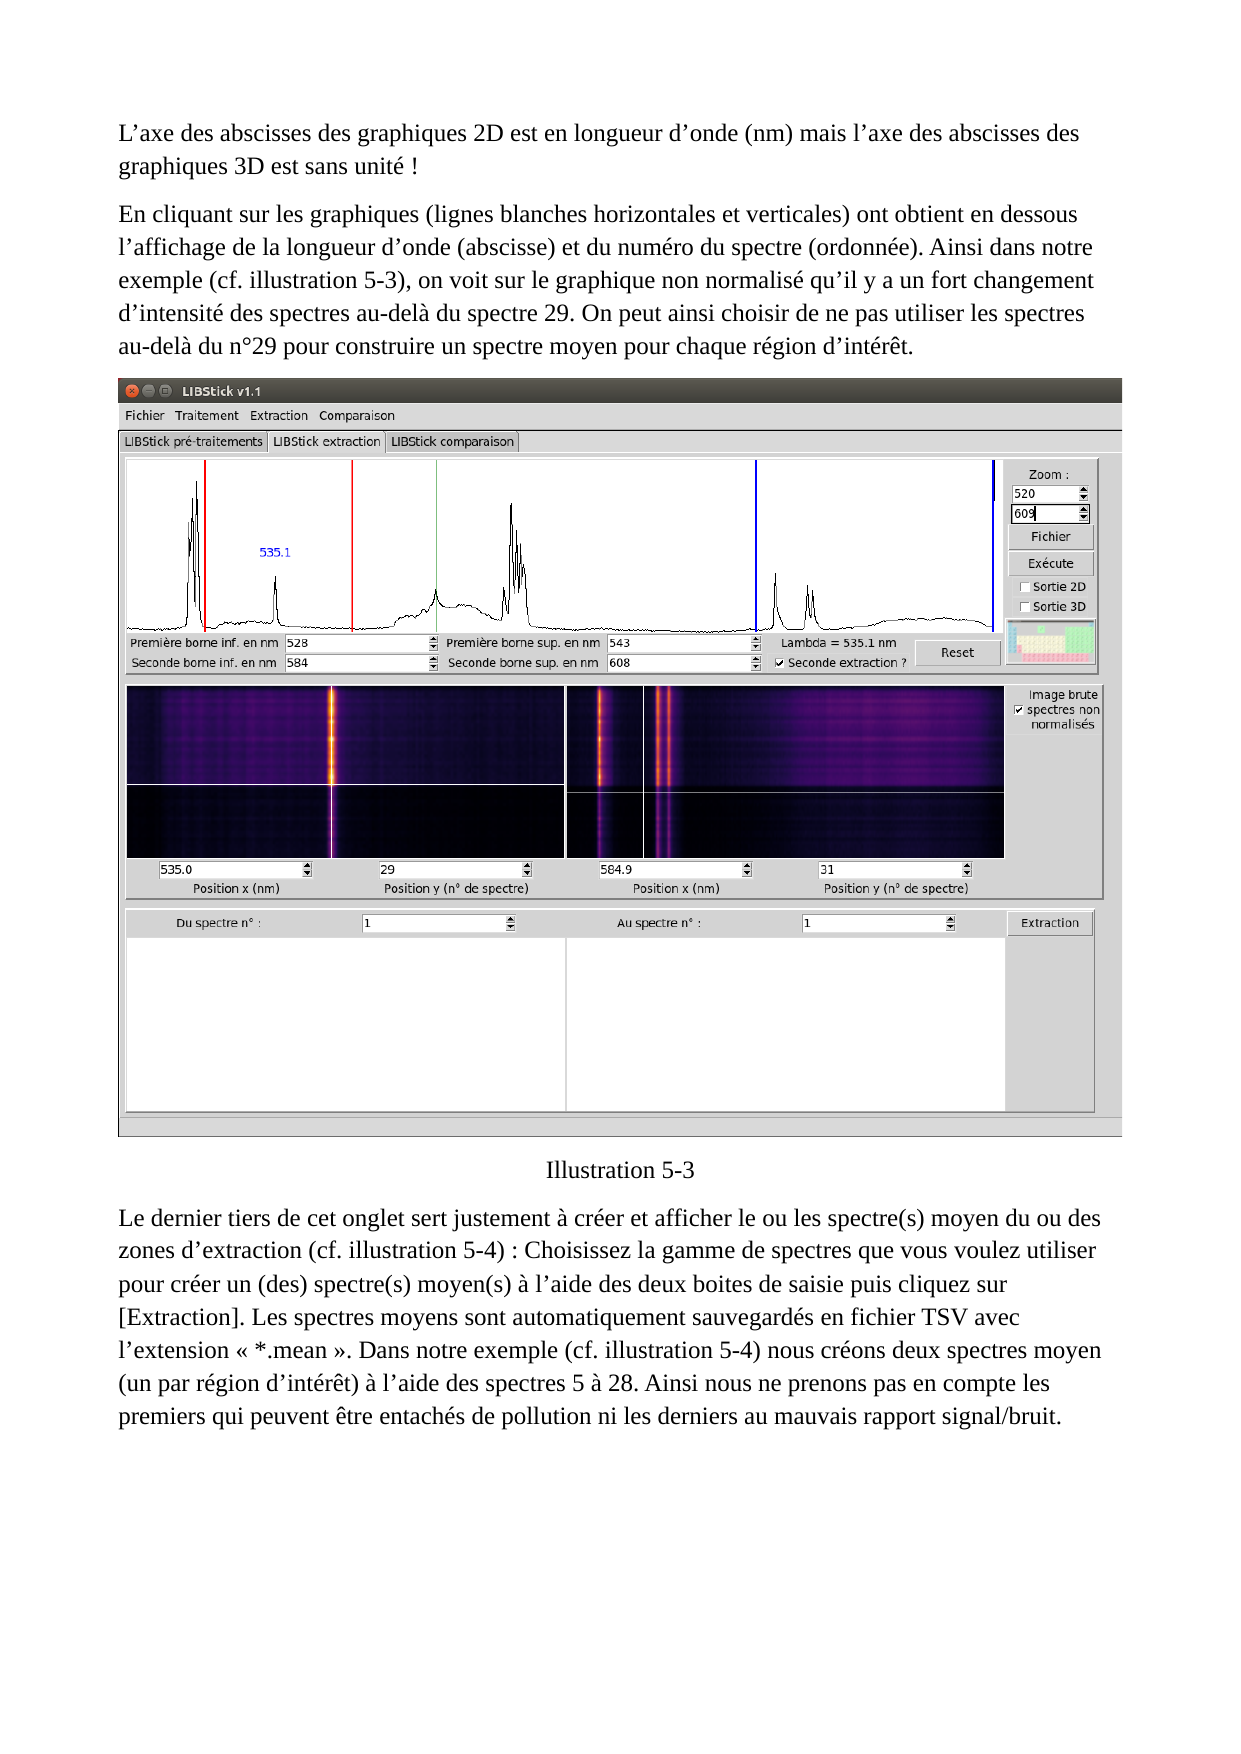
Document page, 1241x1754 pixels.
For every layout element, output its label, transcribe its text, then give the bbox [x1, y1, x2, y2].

text Le dernier tiers de cet onglet sert justement à créer et afficher le ou les spectre(s) moyen du ou des zones d’extraction (cf. illustration 5-4) : Choisissez la gamme de spectres que vous voulez utiliser pour créer un (des) spectre(s) moyen(s) à l’aide des deux boites de saisie puis cliquez sur [Extraction]. Les spectres moyens sont automatiquement sauvegardés en fichier TSV avec l’extension « *.mean ». Dans notre exemple (cf. illustration 5-4) nous créons deux spectres moyen (un par région d’intérêt) à l’aide des spectres 5 à 28. Ainsi nous ne prenons pas en compte les premiers qui peuvent être entachés de pollution ni les derniers au mauvais rapport signal/bruit. [118, 1203, 1122, 1429]
text En cliquant sur les graphiques (lignes blanches horizontales et verticales) ont obtient en dessous l’affichage de la longueur d’onde (abscisse) et du numéro du spectre (ordonnée). Ainsi dans notre exemple (cf. illustration 5-3), on voit sur le graphique non normalisé qu’il y a un fort changement d’intensité des spectres au-delà du spectre 29. On peut ainsi choisir de ne pas utiliser les spectres au-delà du n°29 pour construire un spectre moyen pour chaque région d’intérêt. [118, 199, 1122, 359]
picture [118, 378, 1123, 1137]
text L’axe des abscisses des graphiques 2D est en longueur d’onde (nm) mais l’axe des abscisses des graphiques 3D est sans unité ! [118, 118, 1122, 180]
text Illustration 5-3 [118, 1155, 1122, 1184]
